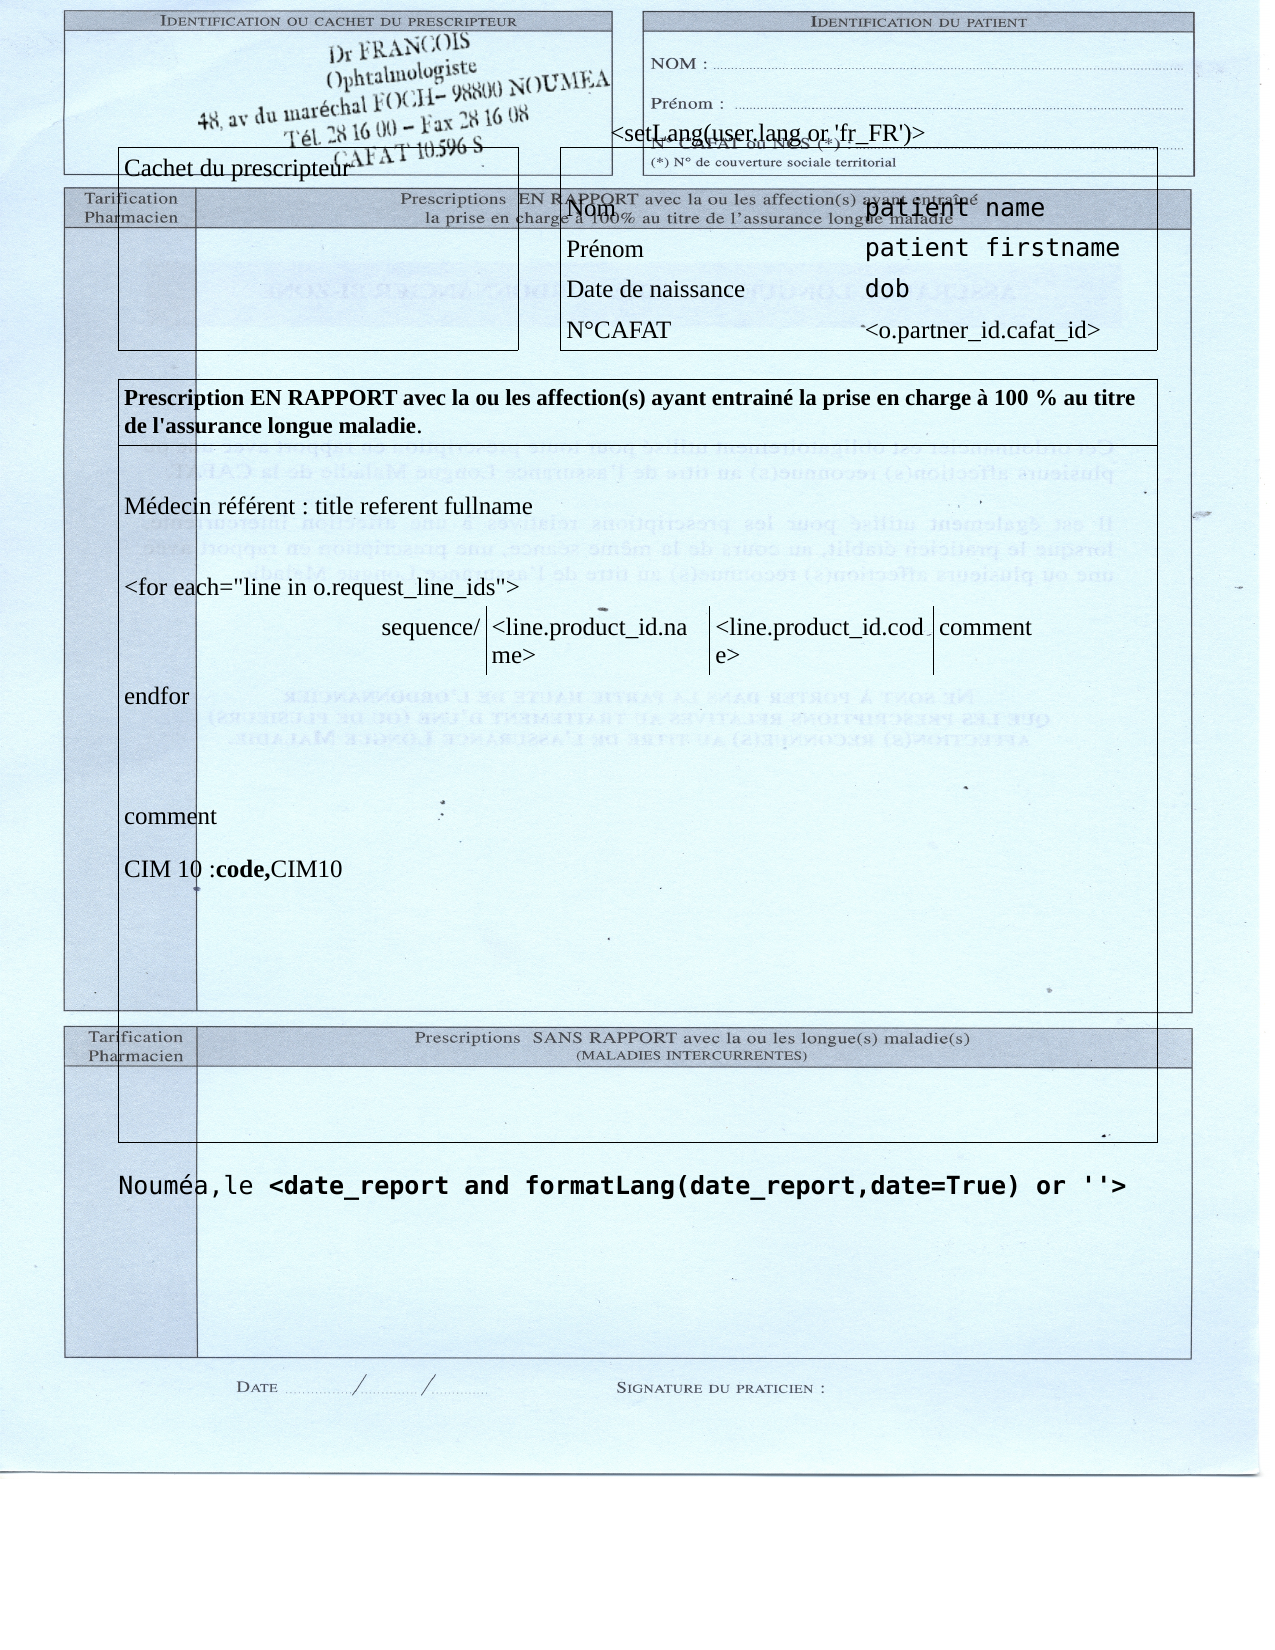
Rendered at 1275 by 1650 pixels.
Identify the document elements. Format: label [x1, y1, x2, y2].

picture [0, 0, 1271, 1479]
